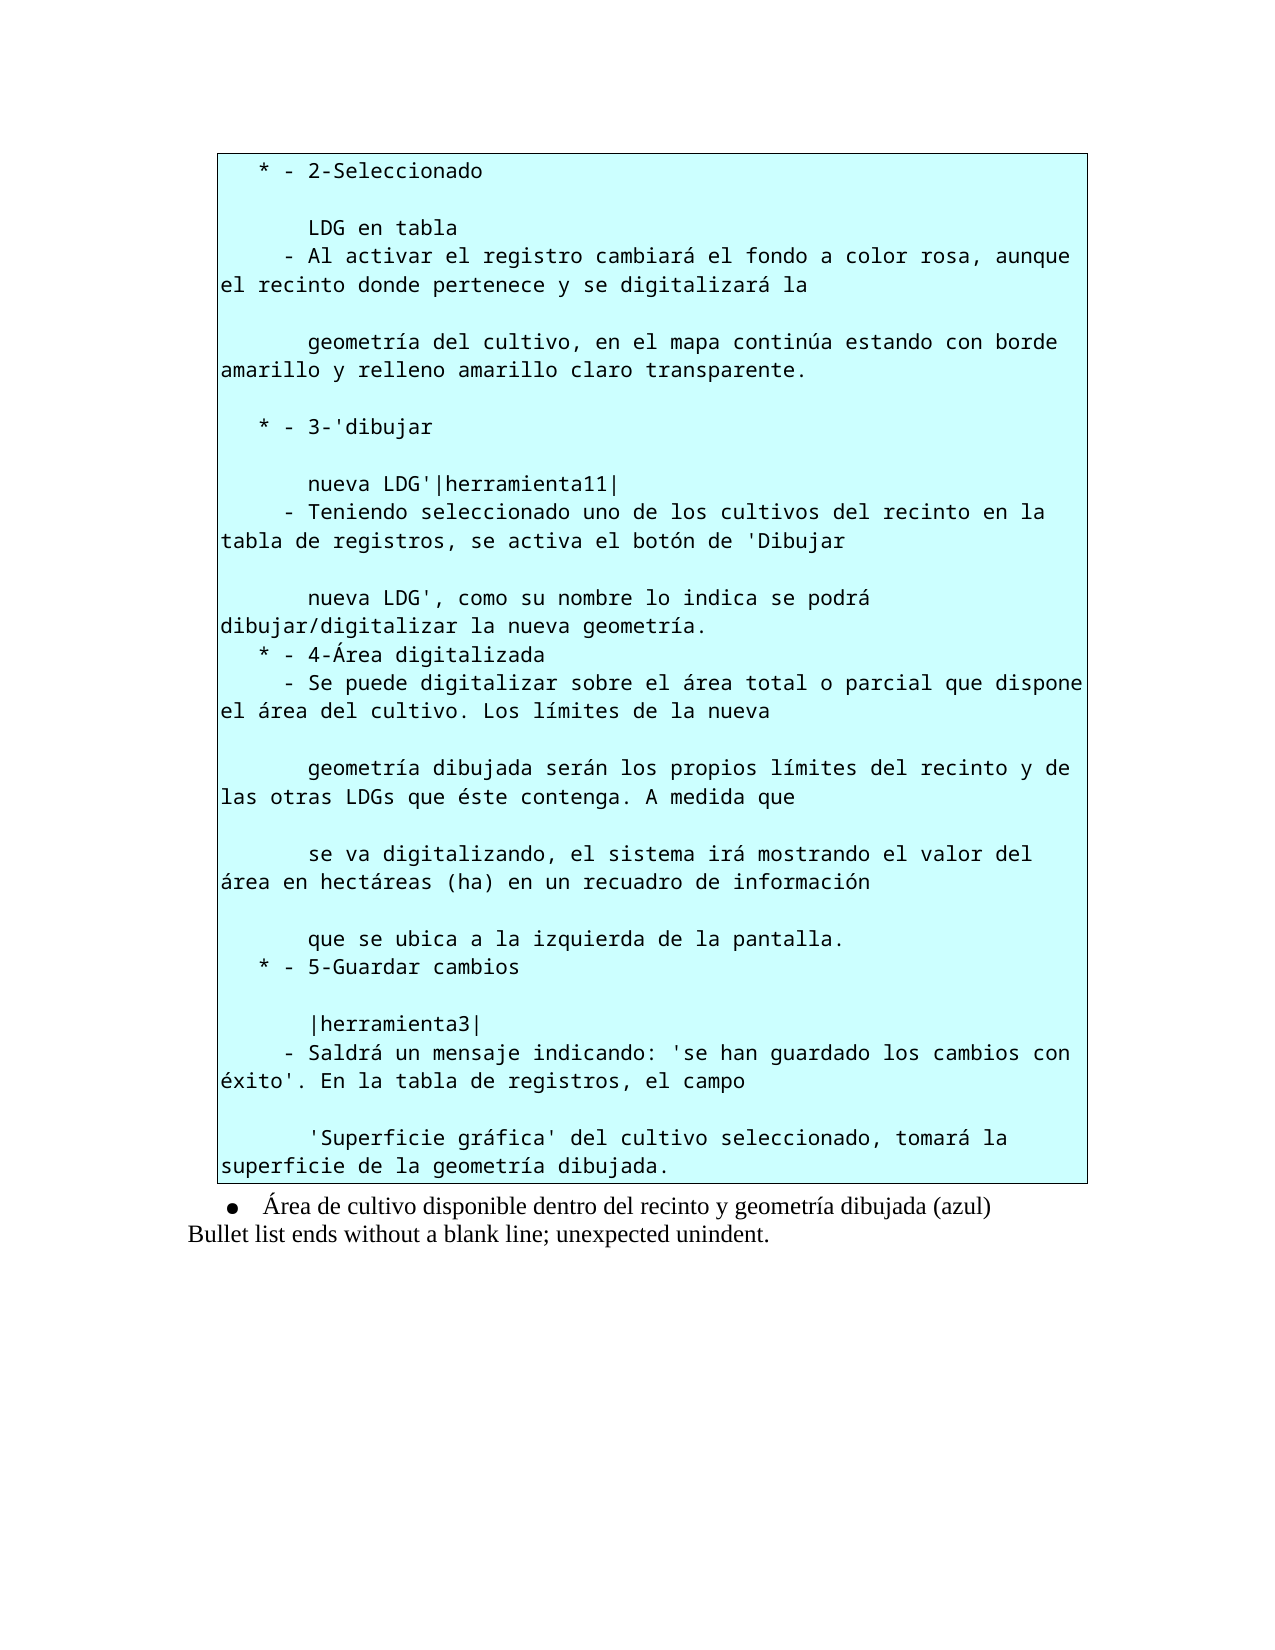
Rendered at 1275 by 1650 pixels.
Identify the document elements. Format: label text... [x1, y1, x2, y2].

list Área de cultivo disponible dentro del recinto y geometría dibujada (azul) [225, 1192, 1087, 1220]
text Bullet list ends without a blank line; unexpected unindent. [187, 1220, 1087, 1247]
text * - 2-Seleccionado LDG en tabla - Al activar el registro cambiará el fondo a color rosa, aunque el recinto donde pertenece y se digitalizará la geometría del cultivo, en el mapa continúa estando con borde amarillo y relleno amarillo claro transparente. * - 3-'dibujar nueva LDG'|herramienta11| - Teniendo seleccionado uno de los cultivos del recinto en la tabla de registros, se activa el botón de 'Dibujar nueva LDG', como su nombre lo indica se podrá dibujar/digitalizar la nueva geometría. * - 4-Área digitalizada - Se puede digitalizar sobre el área total o parcial que dispone el área del cultivo. Los límites de la nueva geometría dibujada serán los propios límites del recinto y de las otras LDGs que éste contenga. A medida que se va digitalizando, el sistema irá mostrando el valor del área en hectáreas (ha) en un recuadro de información que se ubica a la izquierda de la pantalla. * - 5-Guardar cambios |herramienta3| - Saldrá un mensaje indicando: 'se han guardado los cambios con éxito'. En la tabla de registros, el campo 'Superficie gráfica' del cultivo seleccionado, tomará la superficie de la geometría dibujada. [218, 154, 1087, 1183]
